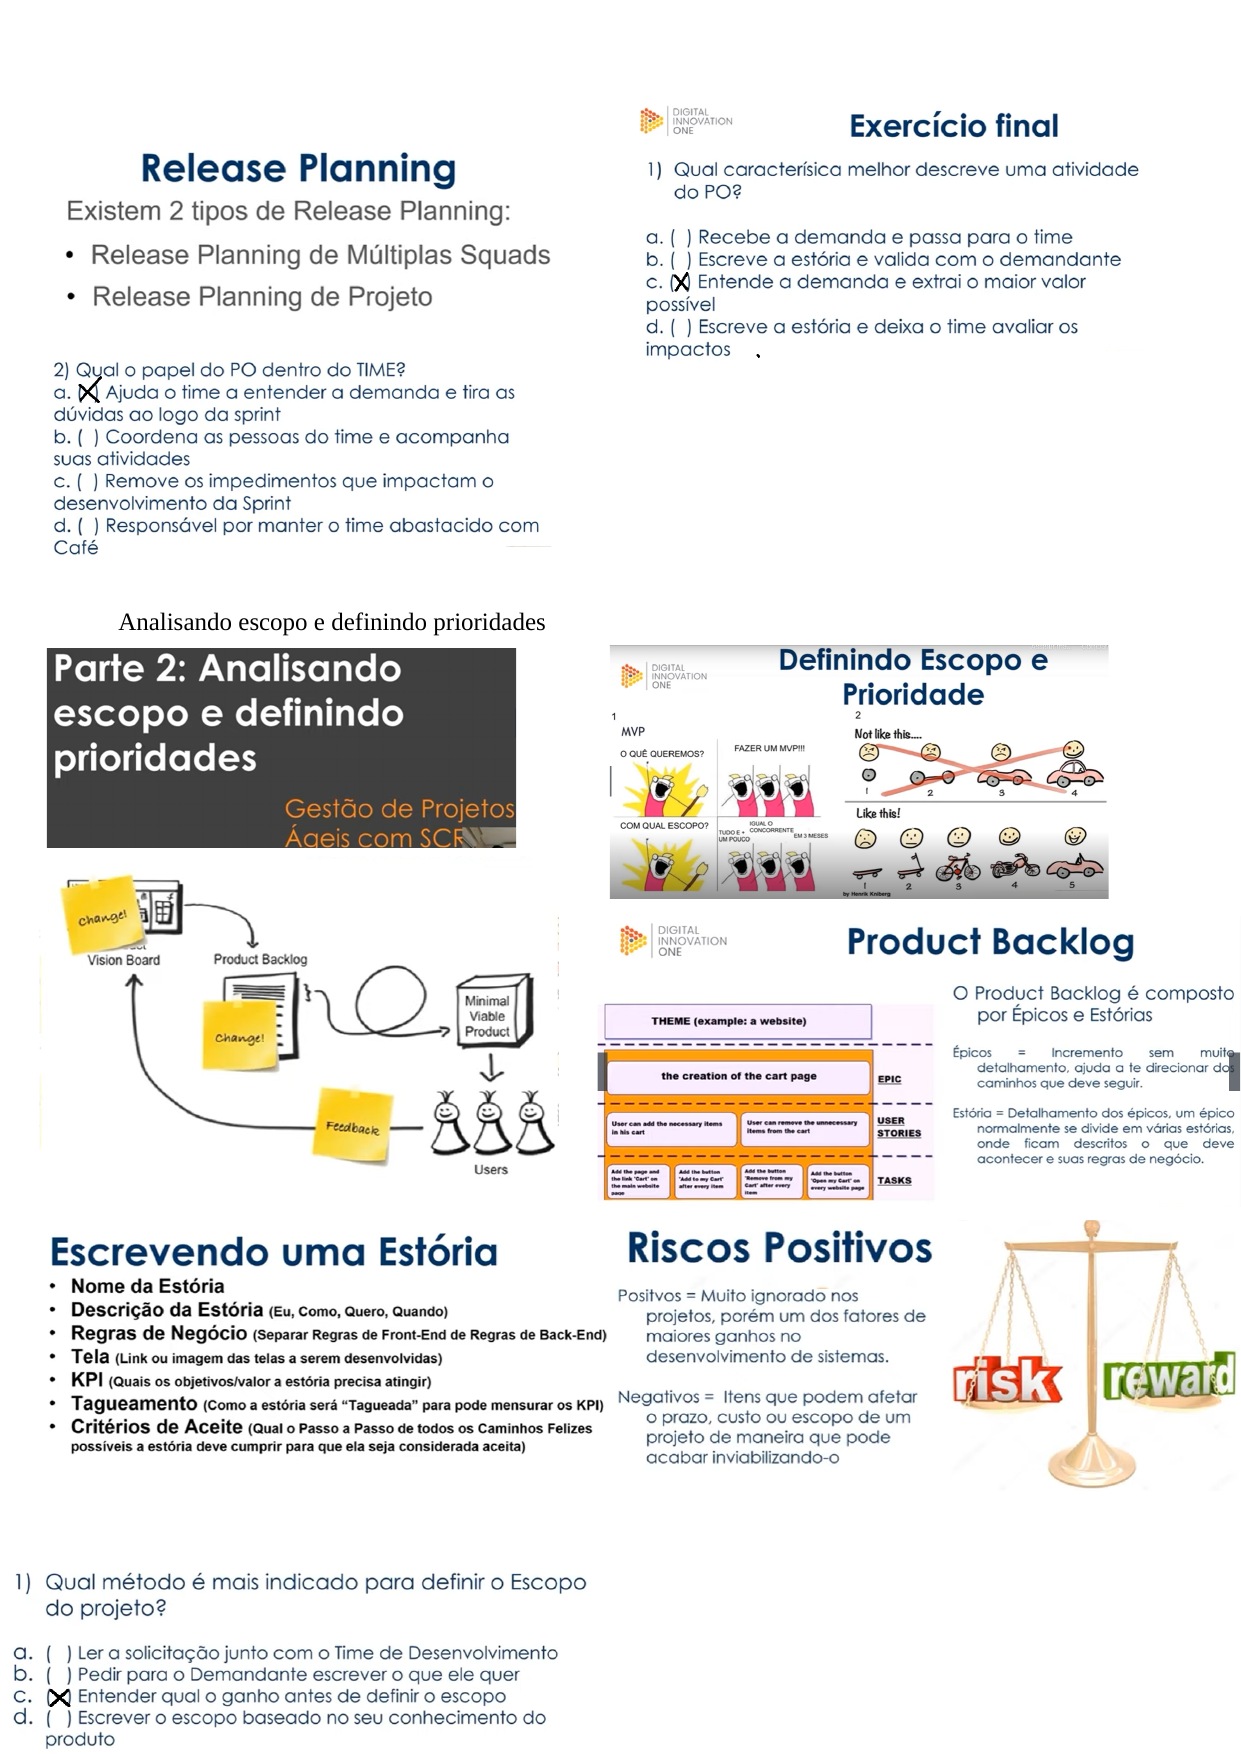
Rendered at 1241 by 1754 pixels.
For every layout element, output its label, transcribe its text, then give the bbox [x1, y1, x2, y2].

picture [638, 103, 1146, 363]
picture [54, 146, 554, 317]
picture [10, 1556, 593, 1754]
picture [39, 856, 559, 1178]
text Analisando escopo e definindo prioridades [118, 607, 1122, 636]
picture [597, 916, 1241, 1207]
picture [46, 648, 517, 848]
picture [44, 1220, 1240, 1491]
picture [609, 645, 1109, 899]
picture [50, 353, 552, 560]
